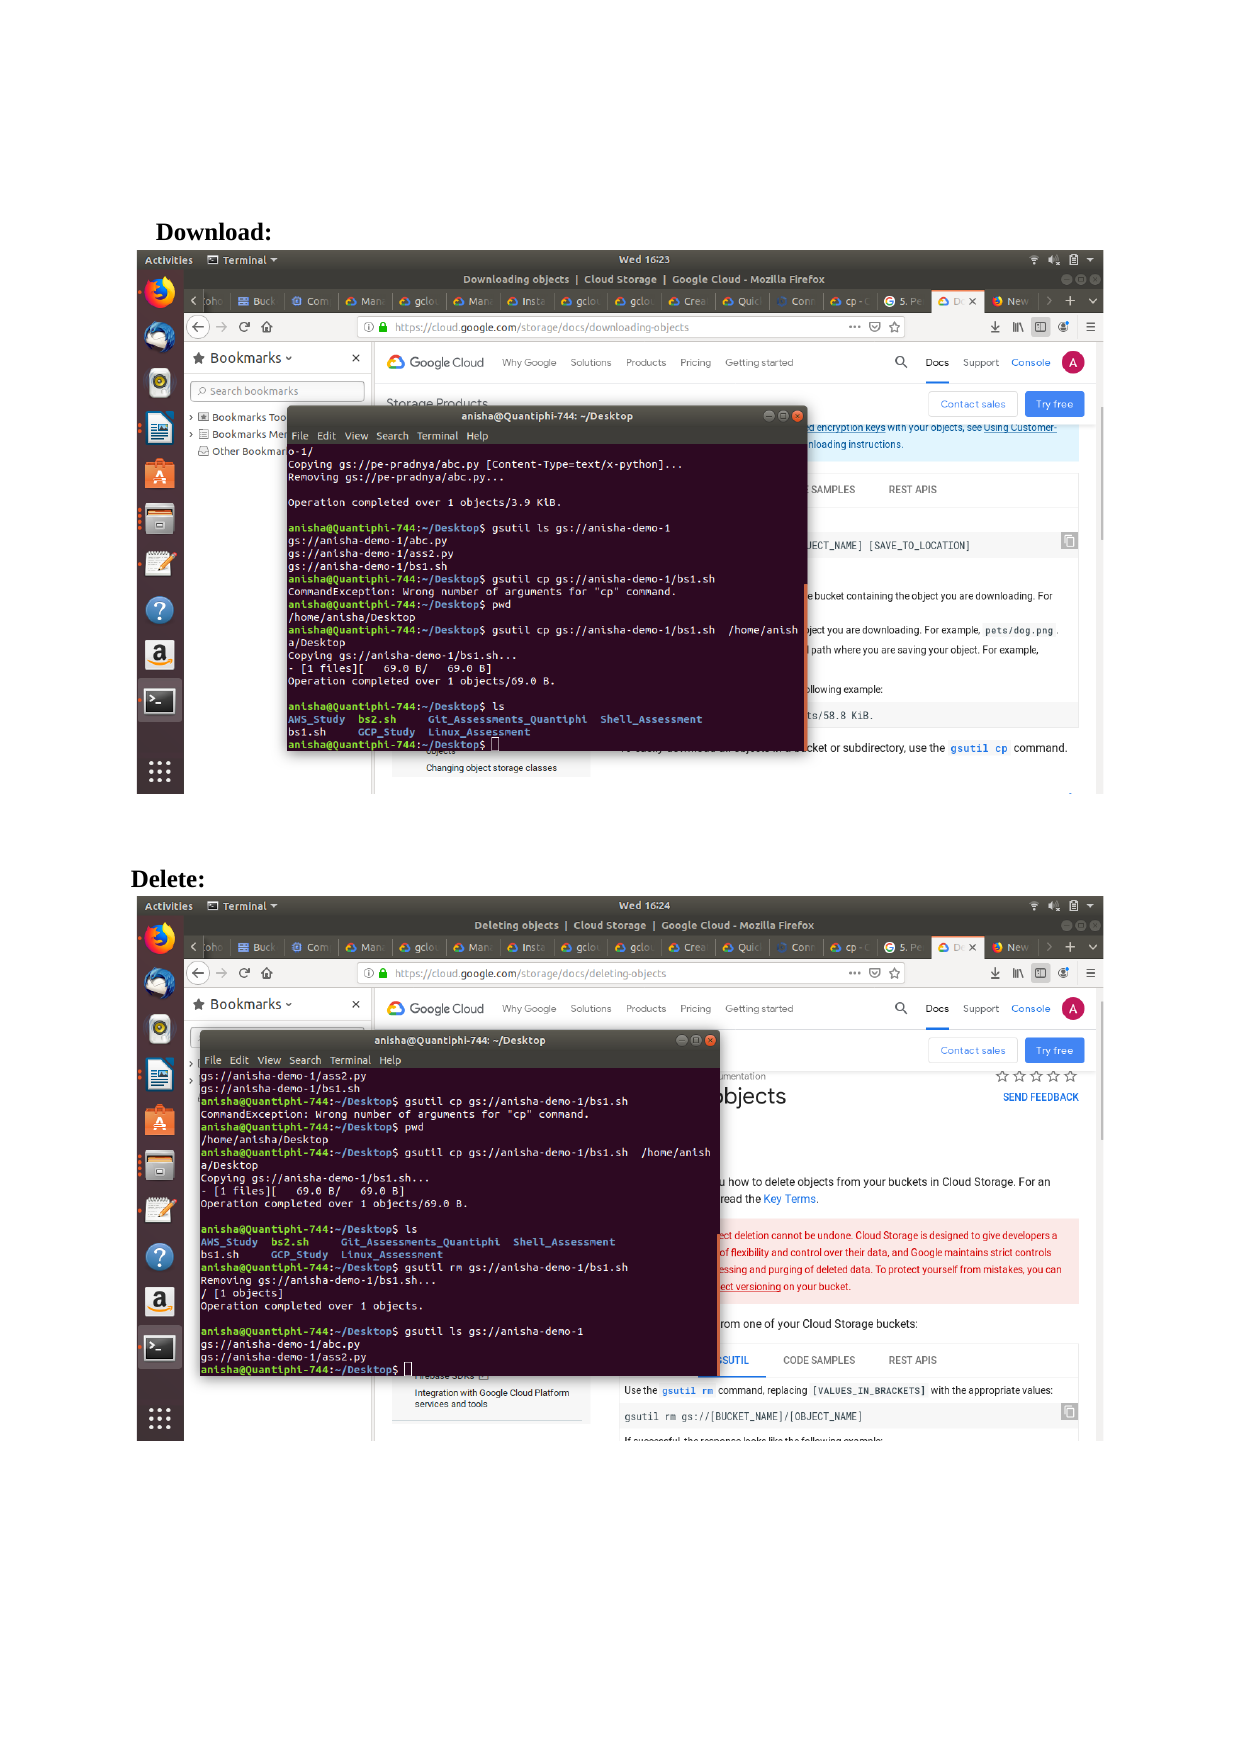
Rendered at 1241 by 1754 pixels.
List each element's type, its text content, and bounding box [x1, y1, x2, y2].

text Download: [156, 217, 1122, 246]
picture [136, 250, 1104, 794]
text Delete: [118, 864, 1122, 893]
picture [136, 896, 1104, 1441]
